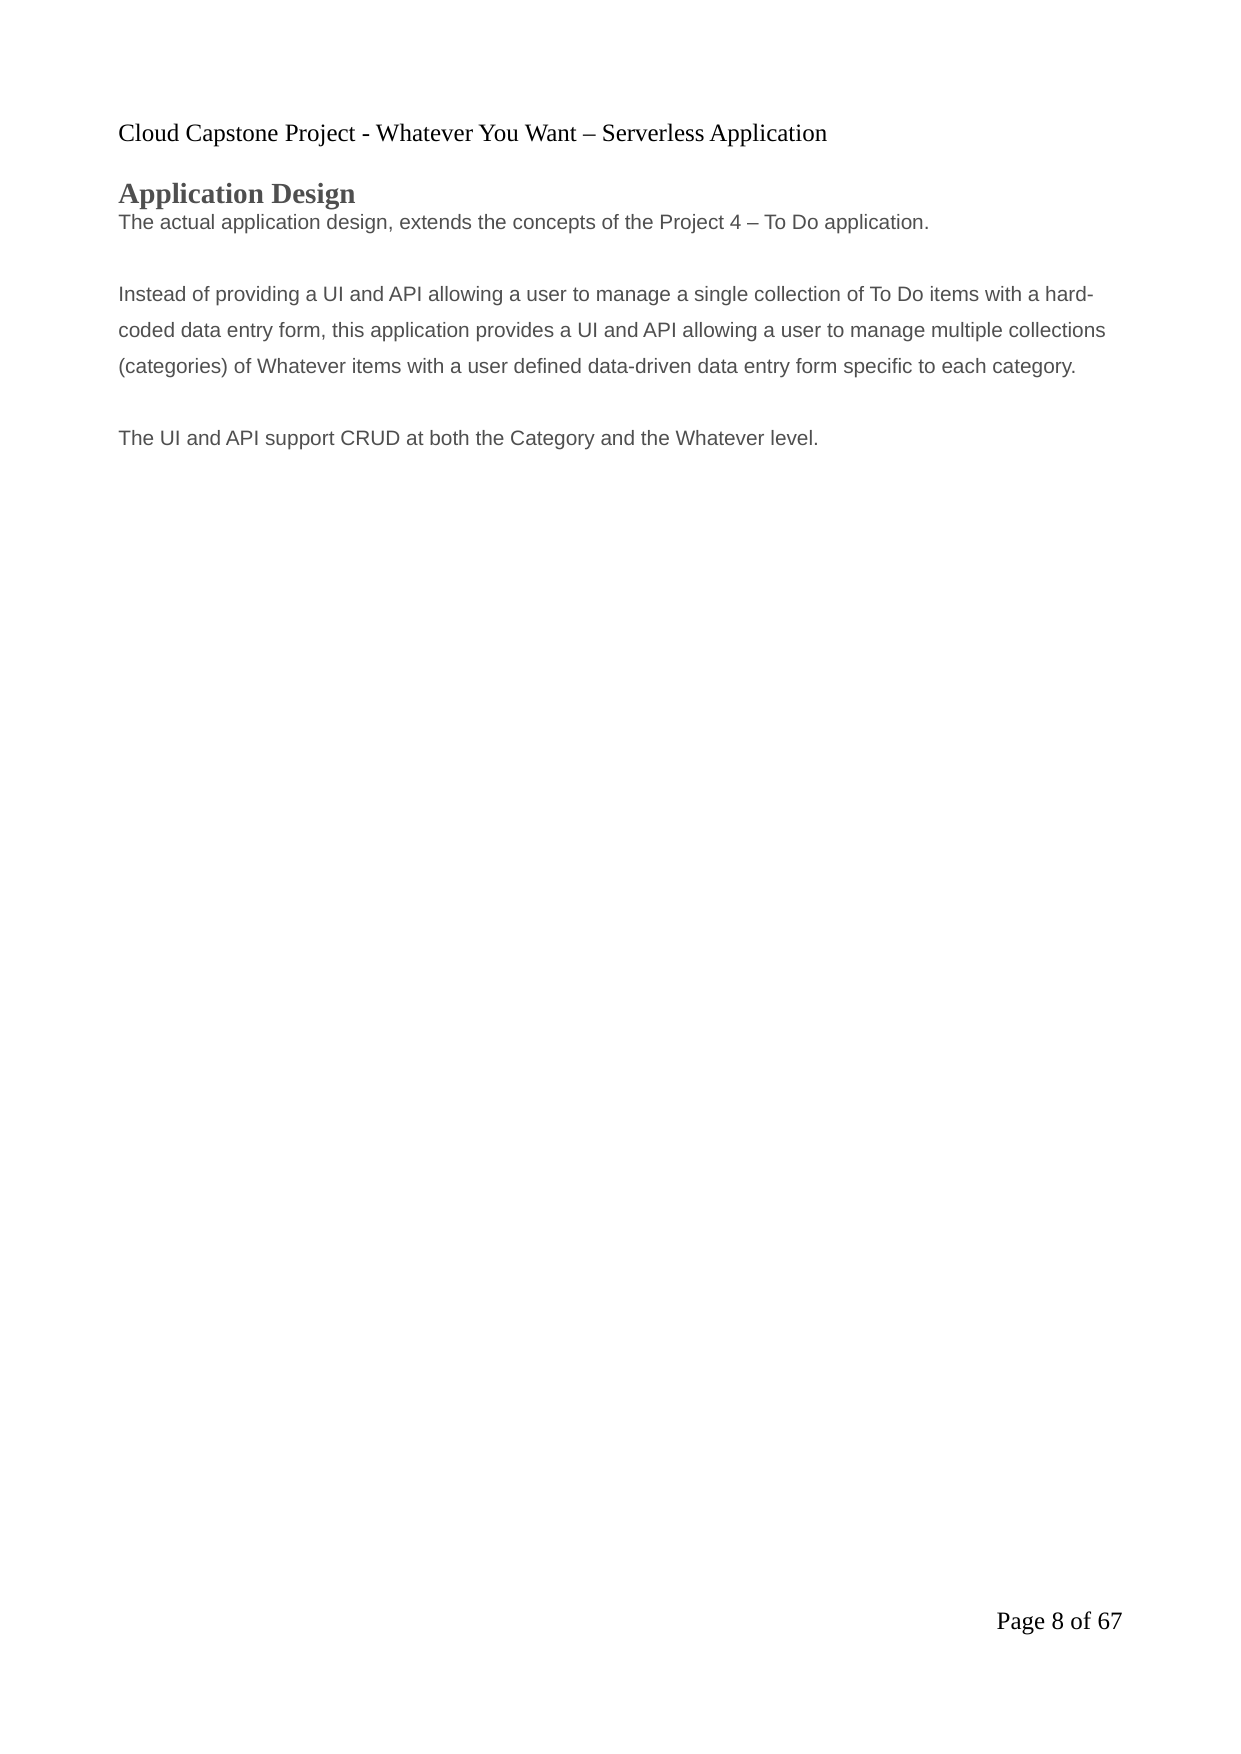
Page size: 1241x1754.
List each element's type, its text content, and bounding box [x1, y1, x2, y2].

subtitle Application Design [118, 176, 1122, 210]
text Instead of providing a UI and API allowing a user to manage a single collection of To Do items with a hard-coded data entry form, this application provides a UI and API allowing a user to manage multiple collections (categories) of Whatever items with a user defined data-driven data entry form specific to each category. [118, 282, 1122, 378]
text The UI and API support CRUD at both the Category and the Whatever level. [118, 426, 1122, 449]
text The actual application design, extends the concepts of the Project 4 – To Do application. [118, 210, 1122, 234]
